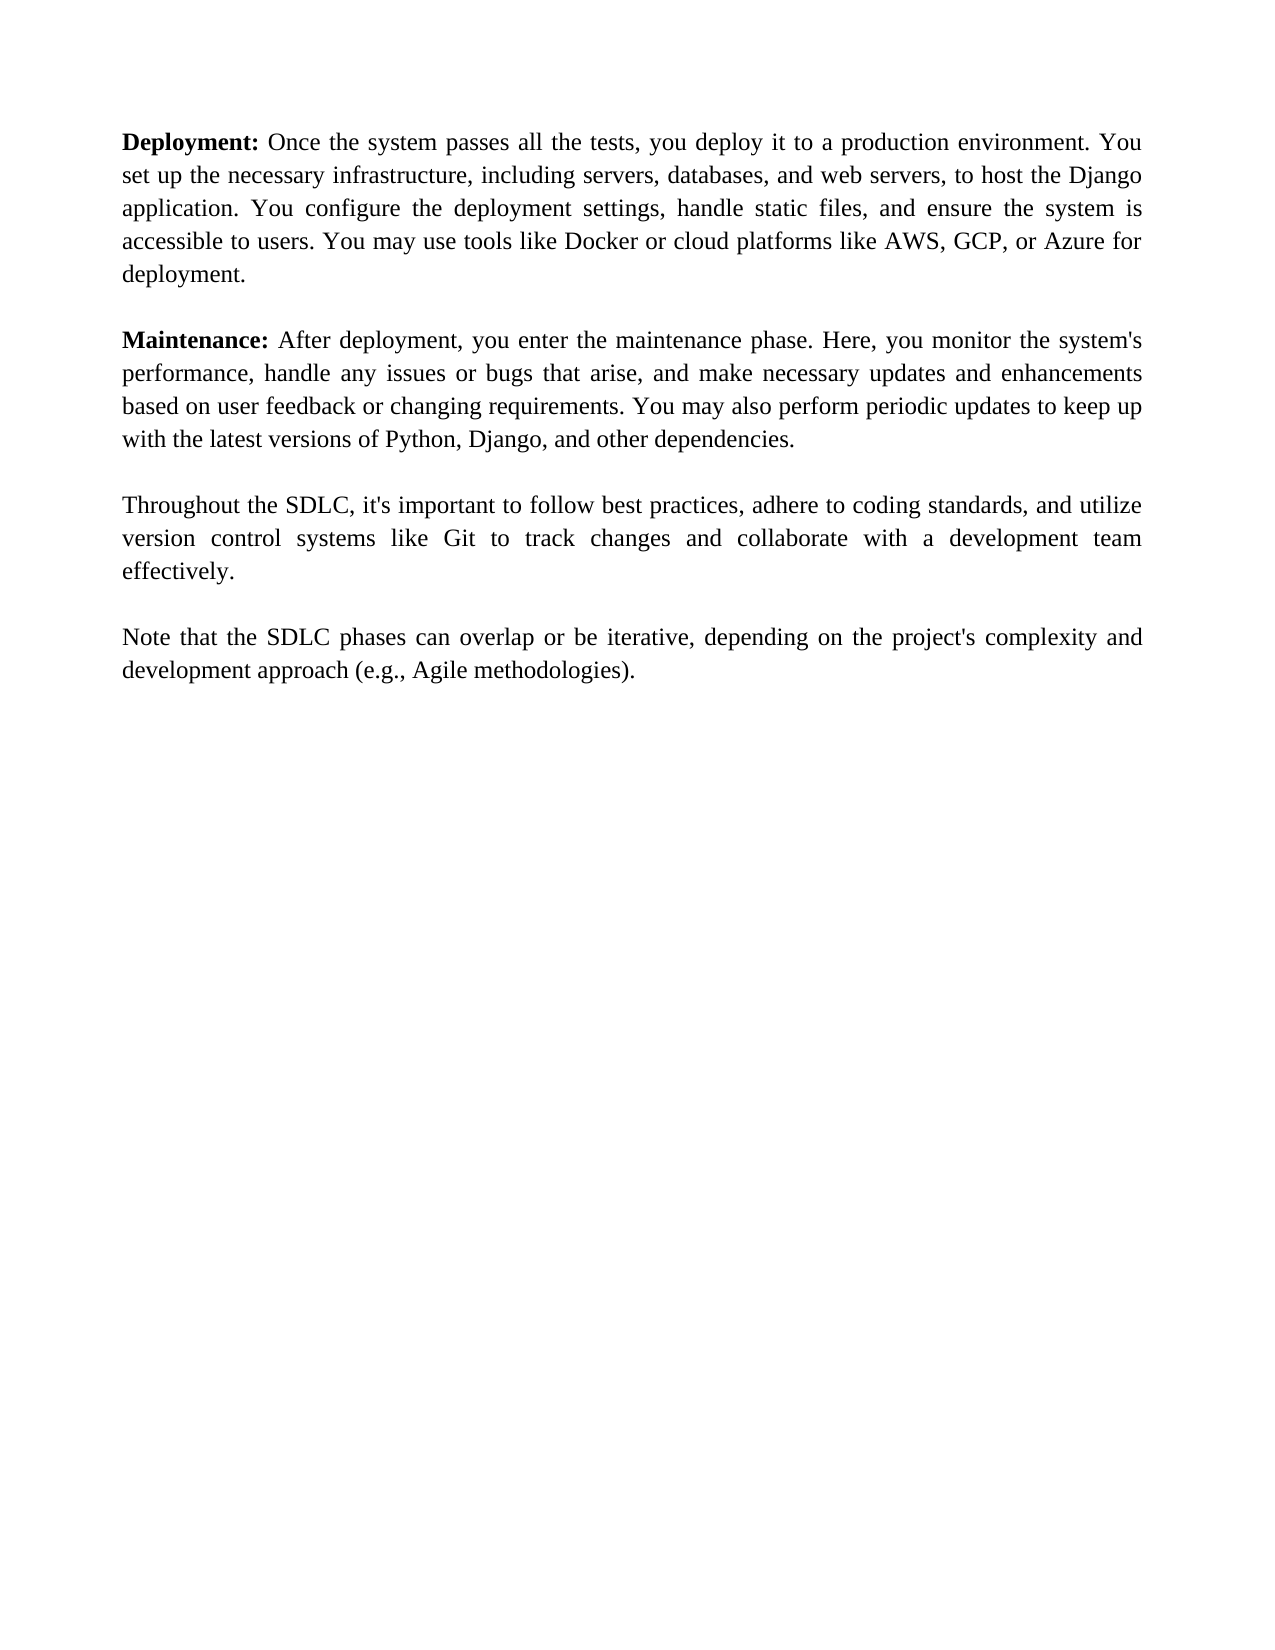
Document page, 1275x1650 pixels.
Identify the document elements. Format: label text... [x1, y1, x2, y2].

text Maintenance: After deployment, you enter the maintenance phase. Here, you monitor the system's performance, handle any issues or bugs that arise, and make necessary updates and enhancements based on user feedback or changing requirements. You may also perform periodic updates to keep up with the latest versions of Python, Django, and other dependencies. [122, 325, 1144, 453]
text Throughout the SDLC, it's important to follow best practices, adhere to coding standards, and utilize version control systems like Git to track changes and collaborate with a development team effectively. [122, 490, 1144, 585]
text Note that the SDLC phases can overlap or be iterative, depending on the project's complexity and development approach (e.g., Agile methodologies). [122, 622, 1144, 684]
text Deployment: Once the system passes all the tests, you deploy it to a production environment. You set up the necessary infrastructure, including servers, databases, and web servers, to host the Django application. You configure the deployment settings, handle static files, and ensure the system is accessible to users. You may use tools like Docker or cloud platforms like AWS, GCP, or Azure for deployment. [122, 127, 1144, 288]
